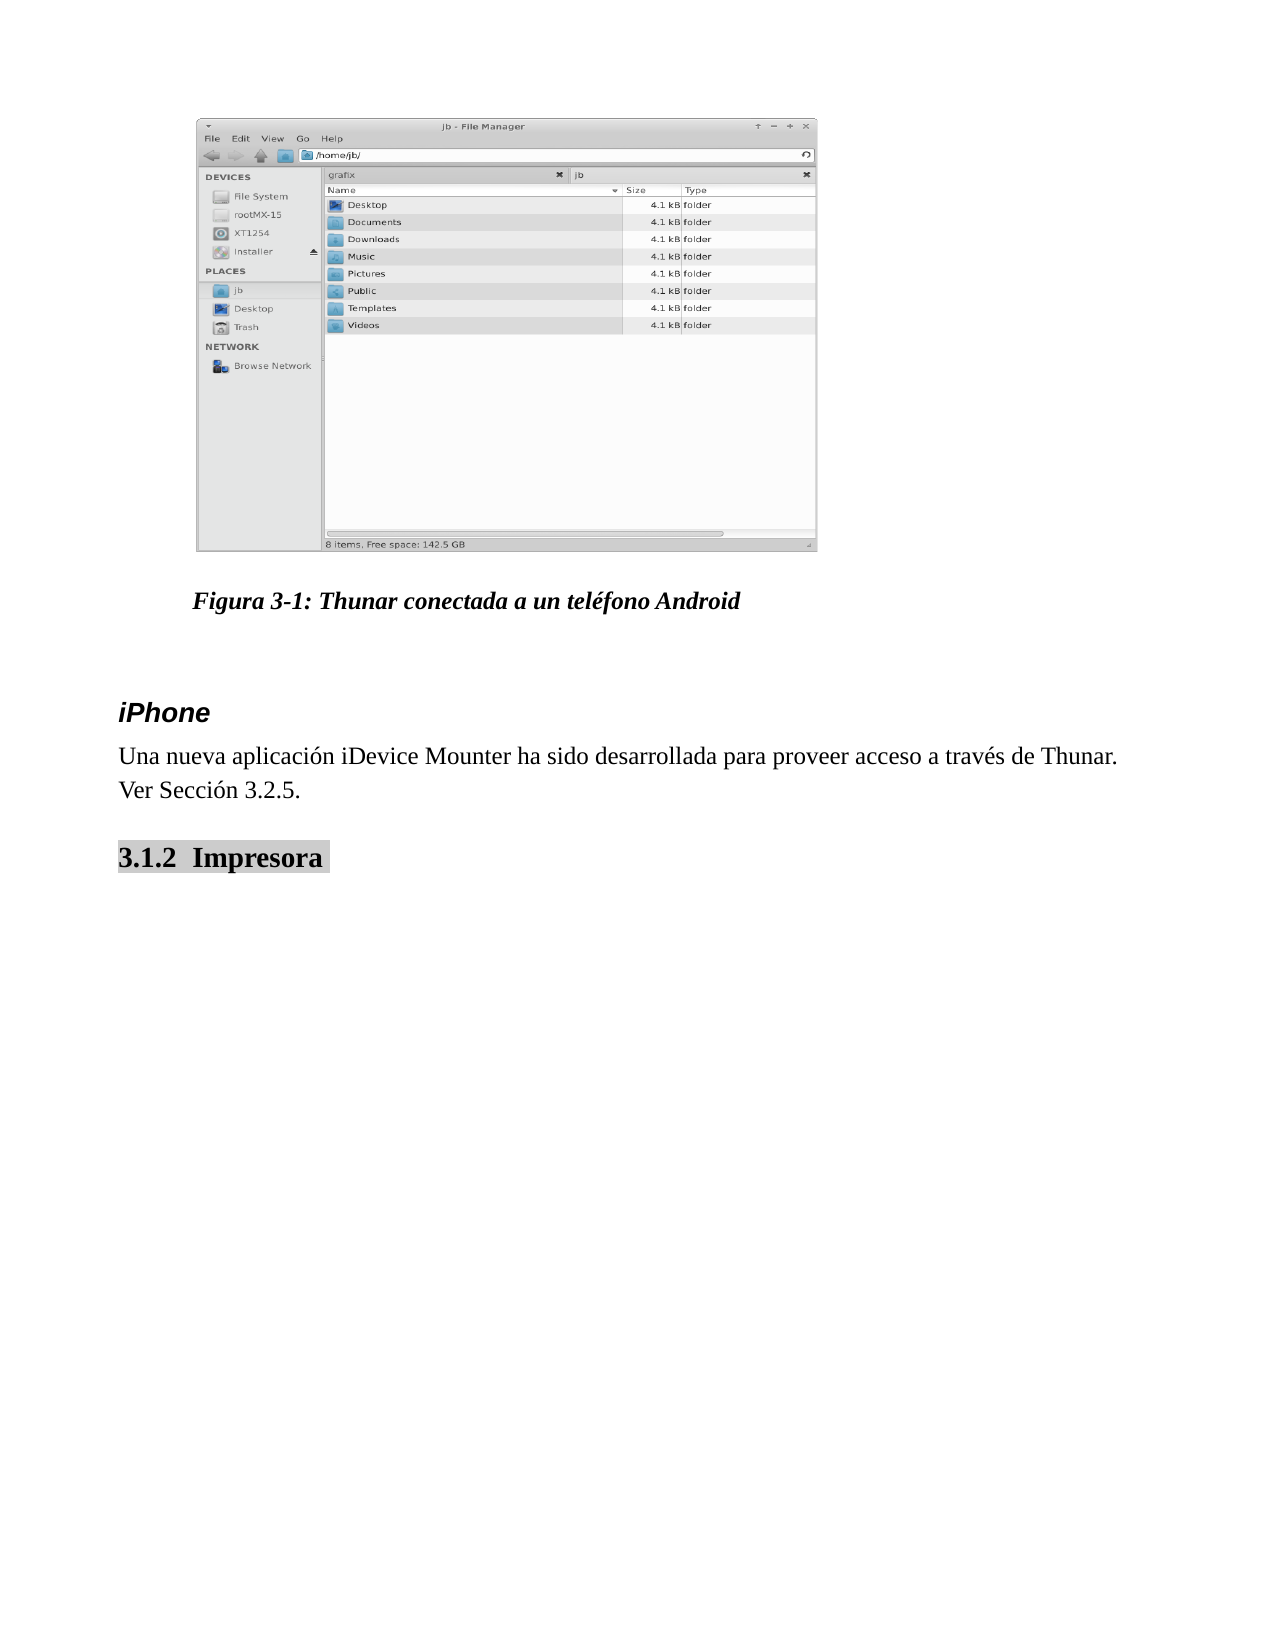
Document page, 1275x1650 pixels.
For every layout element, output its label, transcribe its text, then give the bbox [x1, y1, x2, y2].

subtitle 3.1.2 Impresora [330, 840, 1157, 873]
text Una nueva aplicación iDevice Mounter ha sido desarrollada para proveer acceso a través de Thunar. Ver Sección 3.2.5. [118, 741, 1157, 804]
subtitle iPhone [118, 696, 1157, 728]
picture [196, 118, 818, 552]
subtitle 3.1.2 Impresora [118, 840, 192, 873]
text Figura 3-1: Thunar conectada a un teléfono Android [118, 586, 1157, 614]
